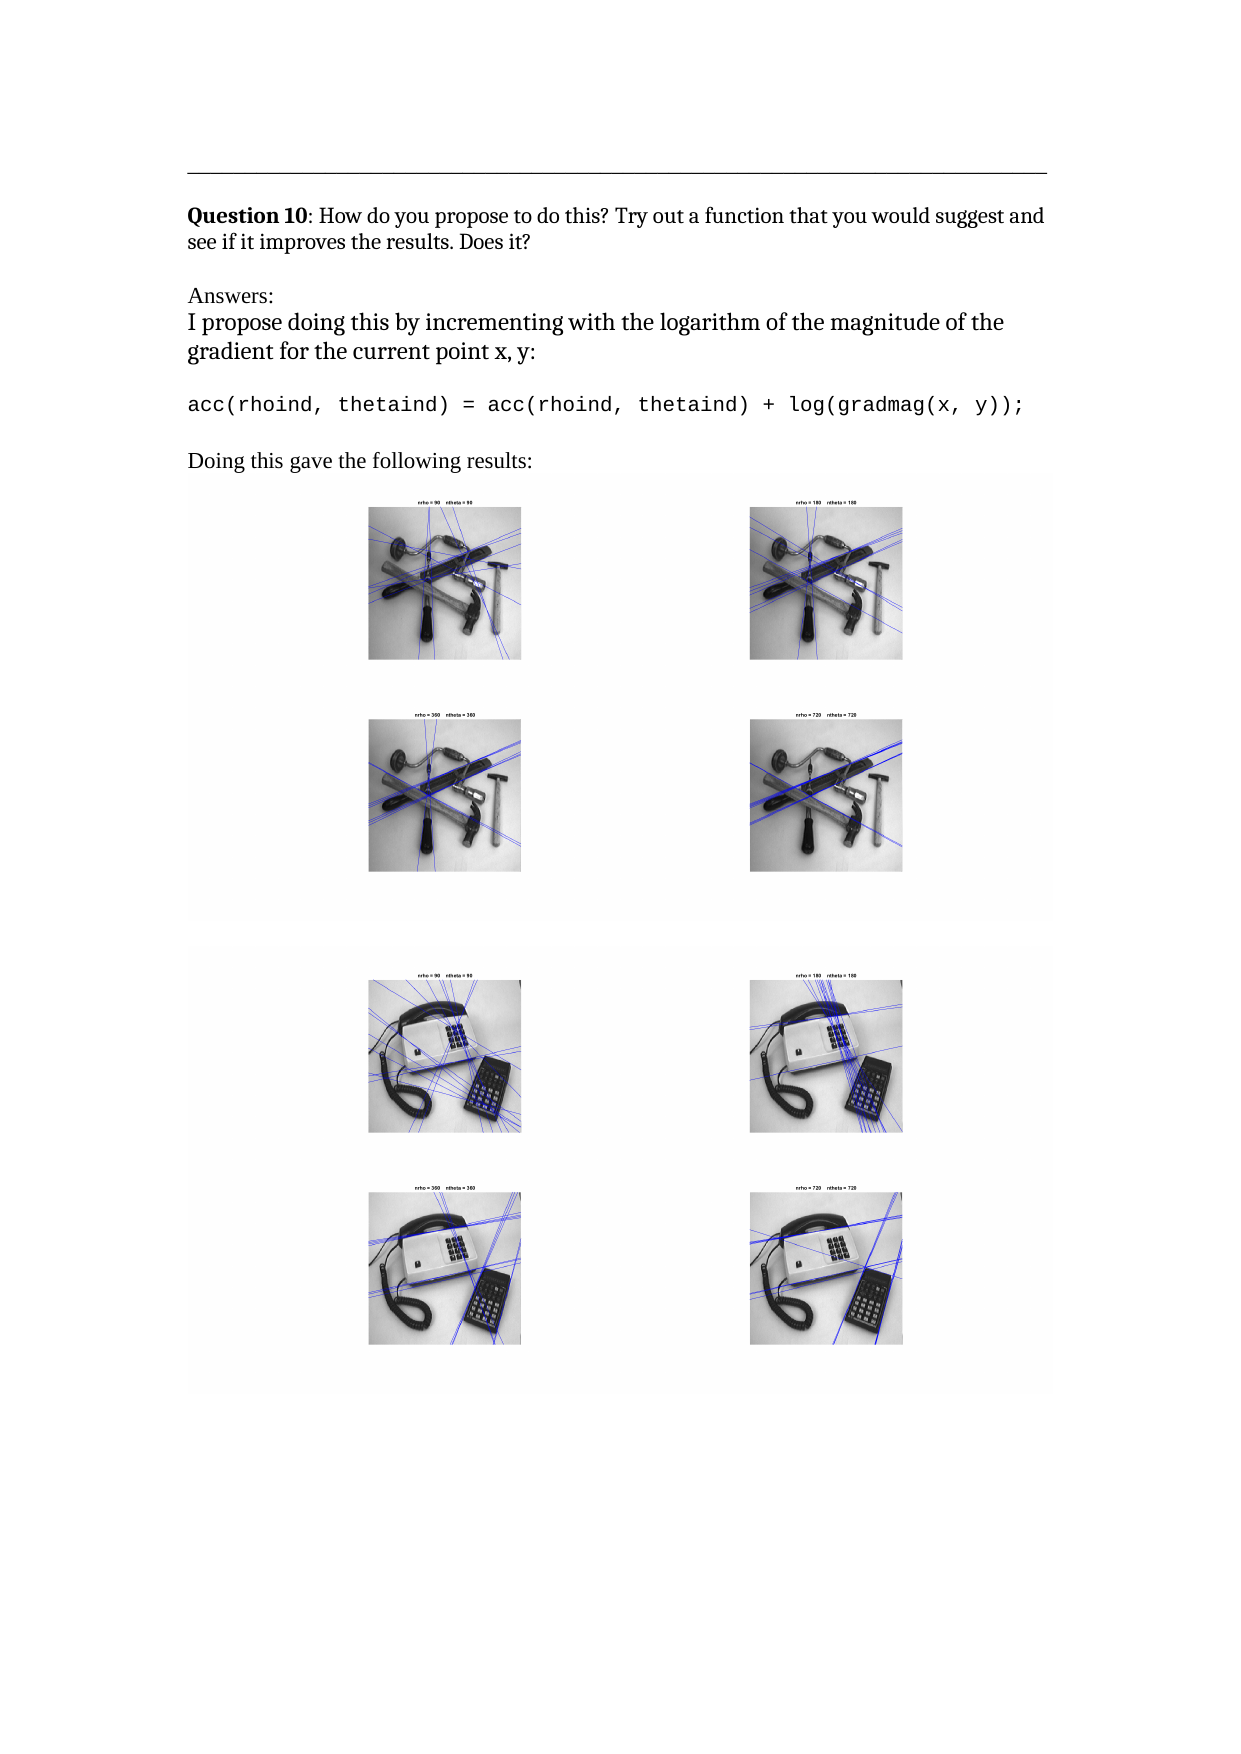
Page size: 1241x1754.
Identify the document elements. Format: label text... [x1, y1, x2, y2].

text ___________________________________________________________________________ [187, 150, 1053, 176]
text I propose doing this by incrementing with the logarithm of the magnitude of the gradient for the current point x, y: [187, 308, 1053, 366]
picture [187, 473, 1053, 921]
text Doing this gave the following results: [187, 447, 1053, 473]
text acc(rhoind, thetaind) = acc(rhoind, thetaind) + log(gradmag(x, y)); [187, 394, 1053, 418]
text Answers: [187, 282, 1053, 308]
picture [187, 946, 1053, 1394]
text Question 10: How do you propose to do this? Try out a function that you would suggest and see if it improves the results. Does it? [187, 203, 1053, 255]
